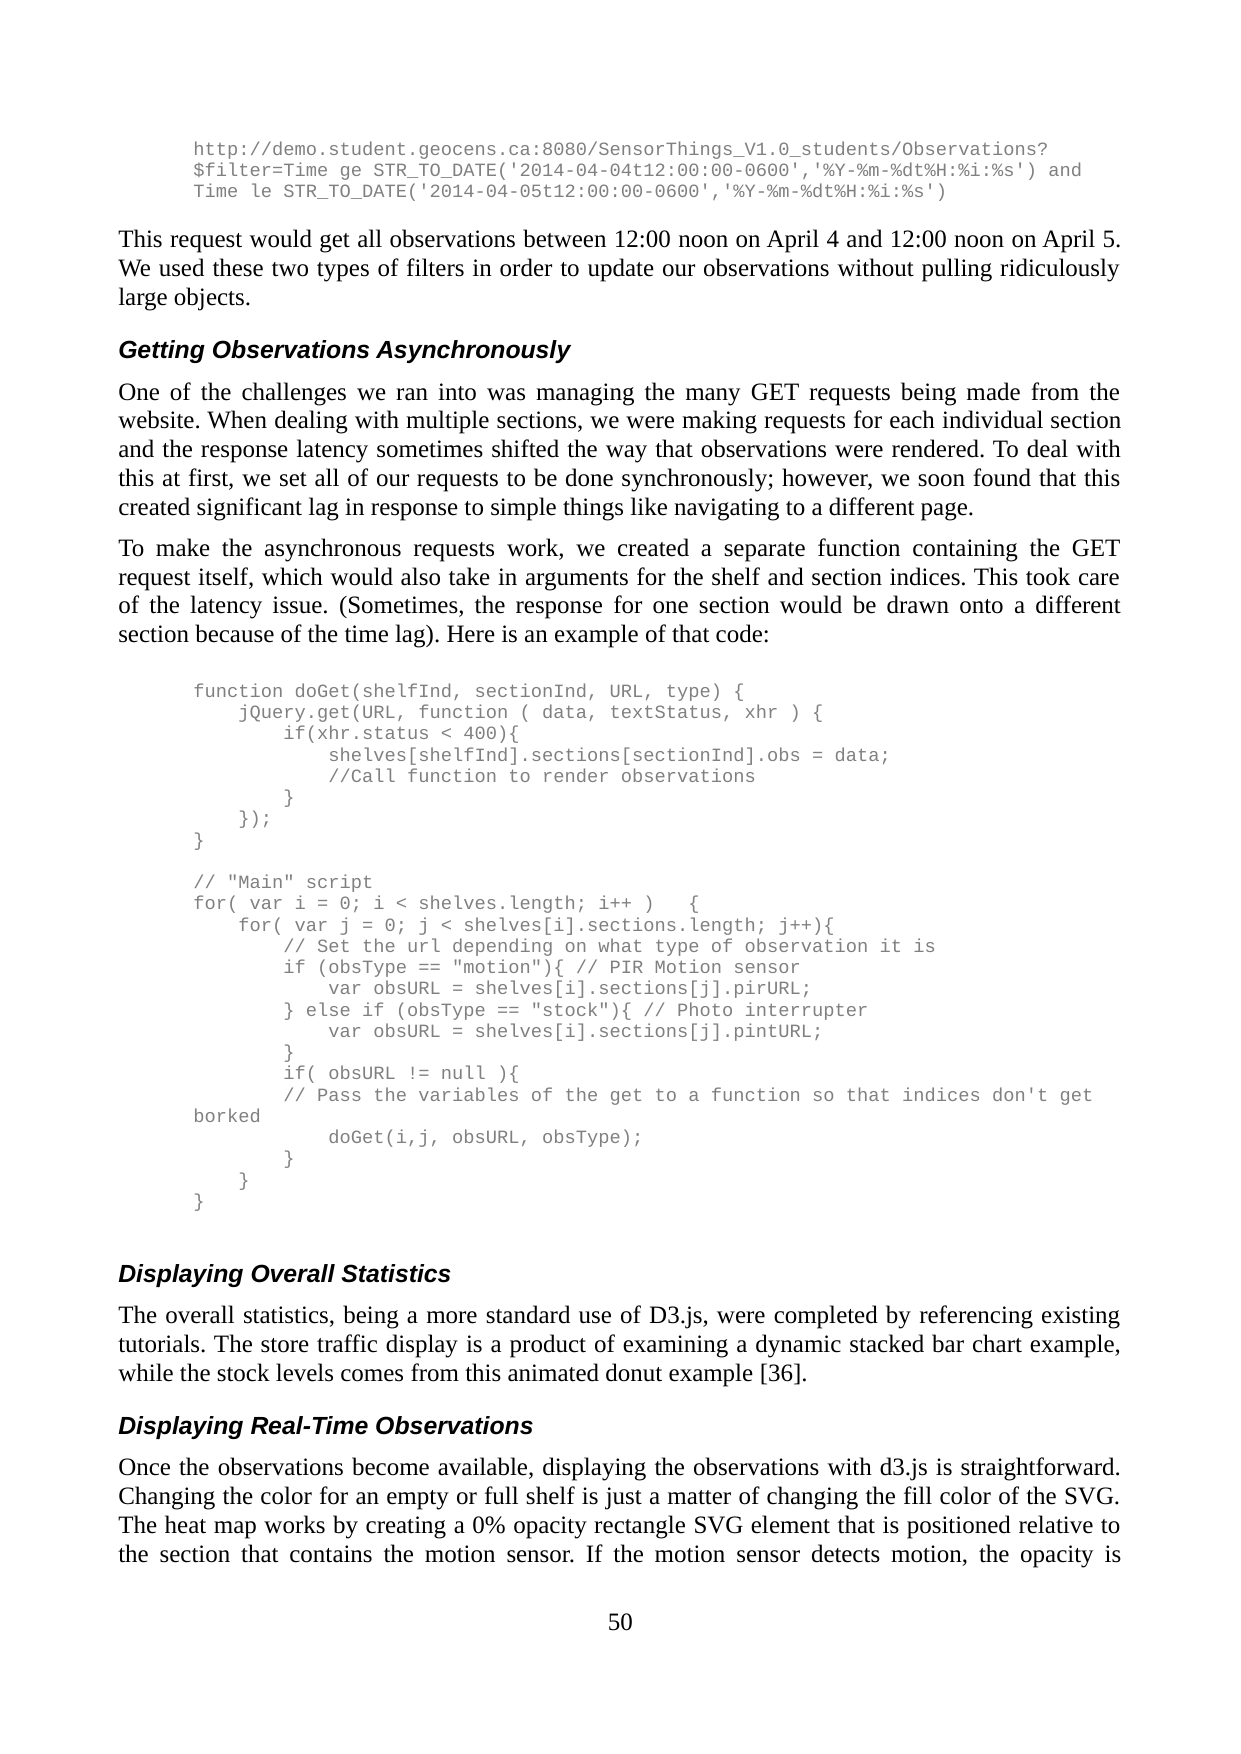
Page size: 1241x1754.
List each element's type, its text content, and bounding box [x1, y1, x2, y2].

subtitle Getting Observations Asynchronously [118, 336, 1122, 364]
text } [193, 830, 1122, 852]
text http://demo.student.geocens.ca:8080/SensorThings_V1.0_students/Observations?$filter=Time ge STR_TO_DATE('2014-04-04t12:00:00-0600','%Y-%m-%dt%H:%i:%s') and Time le STR_TO_DATE('2014-04-05t12:00:00-0600','%Y-%m-%dt%H:%i:%s') [193, 139, 1122, 203]
text This request would get all observations between 12:00 noon on April 4 and 12:00 noon on April 5. We used these two types of filters in order to update our observations without pulling ridiculously large objects. [118, 224, 1122, 311]
text var obsURL = shelves[i].sections[j].pirURL; [193, 979, 1122, 1000]
text // Set the url depending on what type of observation it is [193, 937, 1122, 958]
text // Pass the variables of the get to a function so that indices don't get borked [193, 1085, 1122, 1128]
text } [193, 1043, 1122, 1064]
subtitle Displaying Real-Time Observations [118, 1411, 1122, 1440]
text shelves[shelfInd].sections[sectionInd].obs = data; [193, 745, 1122, 767]
text To make the asynchronous requests work, we created a separate function containing the GET request itself, which would also take in arguments for the shelf and section indices. This took care of the latency issue. (Sometimes, the response for one section would be drawn onto a different section because of the time lag). Here is an example of that code: [118, 533, 1122, 648]
text } [193, 1192, 1122, 1213]
text }); [193, 809, 1122, 830]
text } [193, 1170, 1122, 1192]
text One of the challenges we ran into was managing the many GET requests being made from the website. When dealing with multiple sections, we were making requests for each individual section and the response latency sometimes shifted the way that observations were rendered. To deal with this at first, we set all of our requests to be done synchronously; however, we soon found that this created significant lag in response to simple things like navigating to a different page. [118, 377, 1122, 520]
text jQuery.get(URL, function ( data, textStatus, xhr ) { [193, 703, 1122, 724]
text var obsURL = shelves[i].sections[j].pintURL; [193, 1022, 1122, 1043]
text } else if (obsType == "stock"){ // Photo interrupter [193, 1000, 1122, 1022]
text if(xhr.status < 400){ [193, 724, 1122, 745]
text for( var i = 0; i < shelves.length; i++ ) { [193, 894, 1122, 915]
text Once the observations become available, displaying the observations with d3.js is straightforward. Changing the color for an empty or full shelf is just a matter of changing the fill color of the SVG. The heat map works by creating a 0% opacity rectangle SVG element that is positioned relative to the section that contains the motion sensor. If the motion sensor detects motion, the opacity is [118, 1452, 1122, 1567]
text //Call function to render observations [193, 767, 1122, 788]
text if (obsType == "motion"){ // PIR Motion sensor [193, 958, 1122, 979]
text } [193, 788, 1122, 809]
text if( obsURL != null ){ [193, 1064, 1122, 1085]
text } [193, 1149, 1122, 1170]
text for( var j = 0; j < shelves[i].sections.length; j++){ [193, 915, 1122, 937]
text The overall statistics, being a more standard use of D3.js, were completed by referencing existing tutorials. The store traffic display is a product of examining a dynamic stacked bar chart example, while the stock levels comes from this animated donut example [36]. [118, 1300, 1122, 1386]
subtitle Displaying Overall Statistics [118, 1259, 1122, 1288]
text doGet(i,j, obsURL, obsType); [193, 1128, 1122, 1149]
text function doGet(shelfInd, sectionInd, URL, type) { [193, 682, 1122, 703]
text // "Main" script [193, 873, 1122, 894]
